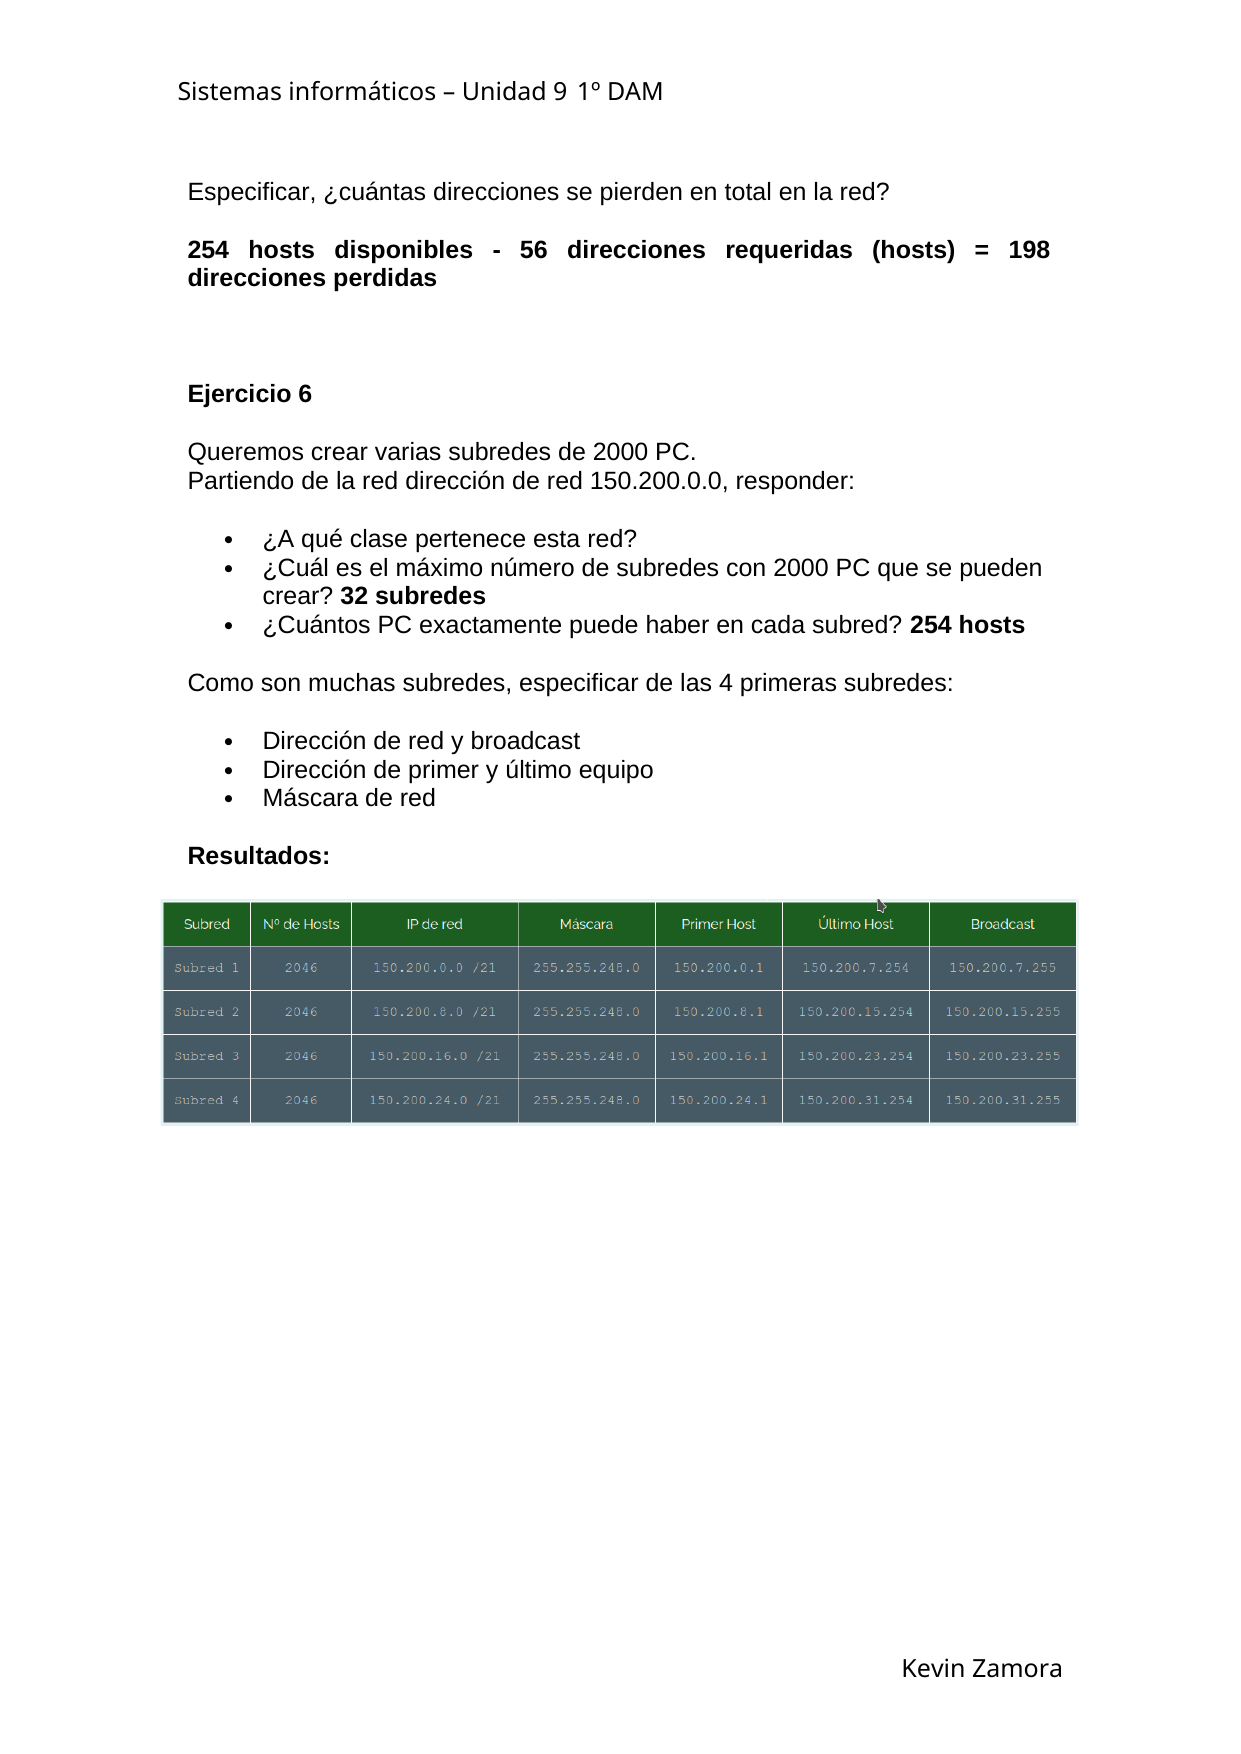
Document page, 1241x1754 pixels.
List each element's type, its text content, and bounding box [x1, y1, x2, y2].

table_cell EJERCICIOS: Esquema para los ejercicios 1 y 2 Ejercicio 1 En base al siguiente esquema de red, reconoce los dispositivos 1 y 2, y rellena la tabla con los datos pedidos. Ejercicio 2 Con respecto al anterior esquema, contestar: ¿Qué topología de conexión tenemos en el esquema si tomamos como referencia el Dispositivo 2? En forma de arbol ¿Qué tipo de cable usarías para conectar los dispositivos y los ordenadores con el Dispositivo 2? Cable de pares trenzados ¿Qué conectores usarías y con qué estándar de conexión? Usaría el conector RJ-45 y, de forma teorica, aplicaría la terminación T568A, debido a que actualmente todxs trabajamos con velocidades de transmisión superiores a 100 Mbps; el código de colores de esta es: blanco-verde, verde, blanco-naranja, azul, blanco-azul, naranja, blanco-marrón, marrón. Por otro lado y de cara a una aplicación más práctica, aplicaría preferentemente la versión B de la misma norma (T568B) debido principalmente a que hace muchos años que conozco y recuerdo su código de colores: blanco-naranja, naranja, blanco-verde, azul, blanco-azul, verde, blanco-marrón, marrón. Ambos códigos de colores se pueden usar indistíntamente, siempre que se utilice el mismo código para ambos/as extremos/terminaciones. Ejercicio 3 Rellenar si se necesita cable directo o cruzado (desde el punto de vista teórico) para unir los 2 elementos indicados en cada fila: Ejercicio 4 Averiguar la dirección física (dirección MAC) y la dirección lógica (dirección IP) de tu tarjeta de red, en una máquina windows y en una maquina Linux. Los comandos a utilizar son: En Linux: ifconfig En Windows: ipconfig /all Ejecútalos en tu máquina anfitrión y en una virtual del sistema operativo contrario. Copiar y pegar ambas capturas, y rellenar: Observaciones: - Buscar en las capturas solo conexiones ethernet e inalámbricas. Aparecen conexiones distintas como lo (que es el loopback de la red) - Que aparezcan tarjeta ethernet y/o inalámbrica en tu sistema anfitrión, dependerá de las conexiones que tengas en tu PC. - En la máquina virtual tendrás una tarjeta ethernet que incorpora el propio VirtualBox. Host: Guest: Ejercicio 5 Dividir la dirección de red 200.200.10.0/24 en las siguientes subredes: 3 redes de 50 ordenadores. Calculamos el número de bits de host necesarios 2n − 2 ≥ H ( donde n es el número de bits y H es el número de host de la subred ) 26 – 2 = 62 ≥ 50 → n = 6 El resultado anterior indica que para la red de 50 hosts necesitamos al menos 6 bits y que habrá en total 62 hosts disponibles. Calculamos el número de bits de subred R = (32 – p) – n (Donde 32 es el número de bits de una dirección IP binaria, p es el prefijo de la red (en este ejemplo: 24) y n es el número de bits de la parte de host, calculados en el paso anterior.) R = (32 - 24) – 6 = 2 Eto significa que debemos tomar prestado 2 bits a la parte de host para obtener una subred de 62 hosts. Calculamos la nueva máscara de subred El nuevo prefijo de red se obtine sumándole R al prefijo original, por lo que el nuevo prefijo es: p = 24 + 2 = 26 Teniendo eso en cuenta la nueva máscara se obtiene de la siguiente manera 11111111.11111111.11111111.11000000 Los bits en verde respresentan la parte de red, los rojos la parte de subred y los bits azul a la parte de host convirtiendo a decimal la máscara anterior resulta: 255.255.255.192 Calcular el salto de red El salto de red es la diferencia entre dos direcciones de red consecutivas y se calcula como la diferencia de 256 y el último octeto no nulo de la máscara, en este caso tenemos que: S = 256 − 192 = 64 Este valor se utilizará en el siguiente paso para conocer la siguiente dirección de red Calcular los parámetros de la red La dirección de la primera subred siempre será igual a la dirección de red original por lo es: 200.200.10.0 La direción del primer host se obtiene sumando 1 a la dirección de red: 200.200.10.1 La dirección del último host se obtiene sumando a la dirección de red el número de host de la subred: 200.200.10.62 La dirección de broadcast se obtiene sumando 1 a la dirección del último host 200.200.10.63 La dirección de la siguiente subred se puede calcular bien sumando 1 a la dirección de broadcast o bien sumando a la dirección de red el salto de red: 200.200.10.64 El resumen de los parámetros de la subred se muestra en la siguiente tabla: Calculamos el resto de subredes El resto de subredes se calcula siguiendo los mismos pasos vistos anteriormente, por ejemplo para la segunda subred La dirección de red se obtiene de la subred anterior: 200.200.10.64 A partir de aquí se sigues los mismos pasos Se calcula el número de bits de la parte de host 26 − 2 = 62 ≥ 50 ⟹ n = 6 Calculamos el número de bits de subred R = (32 − 24) − 6 = 2 Calculamos la nueva máscara p = 24 + 2 = 26 255.255.255.192 Por último calculamos el salto de red S = 256 − 192 = 64 El resto de parámetros se calculan exactamente igual a como ya se izo en el punto 5 4 redes de 12 ordenadores. Para cada subred, especificar: Pasos privios: Para determinar el número de bits de la parte de host se usa la fórmula 2 n − 2 ≥ H donde n es el número de bits y H es el número de host de la subred, en este caso: 2 4 − 2 = 14 ≥ 12 ⟹ n = 4 El resultado anterior indica que para la red de 12 hosts necesitamos al menos 4 bits y que habrá en total 14 hosts disponibles Para calcular el número de bits de la subred podemos utilizar la siguiente expresión R = (32 − p) − n Donde 32 es el número de bits de una dirección IP binaria, p es el prefijo de la red en nuestro ejemplo 24 y n es el número de bits de la parte de host calculado en el paso anterior. Teniendo eso en cuenta resulta: R = (32 − 24) − 4 = 4 Esto significa que debemos tomar prestado 4 bits a la parte de host para obtener una subred de 14 hosts El nuevo prefijo de red se obtine sumándole R al prefijo original, por lo que el nuevo prefijo es: p = 24 + 4 = 28 Teniendo eso en cuenta la nueva máscara se obtiene de la siguiente manera 11111111.11111111.11111111.11110000 Los bits en verde respresentan la parte de red, los rojos la parte de subred y los bits azul a la parte de host convirtiendo a decimal la máscara anterior resulta 255.255.255.240 El salto de red es la diferencia entre dos direcciones de red consecutivas y se calcula como la diferencia de 256 y el último octeto no nulo de la máscara, en este caso tenemos que: S = 256 − 240 = 16 Este valor se utilizará en el siguiente paso para conocer la siguiente dirección de red Resolución del ejercicio: La dirección de la primera subred siempre será igual a la dirección de red original por lo es: 200.200.10.0 La direción del primer host se obtiene sumando 1 a la dirección de red: 200.200.10.1 La dirección del último host se obtiene sumando a la dirección de red el número de host de la subred: 200.200.10.14 La dirección de broadcast se obtiene sumando 1 a la dirección del último host 200.200.10.15 La dirección de la siguiente subred se puede calcular bien sumando 1 a la dirección de broadcast o bien sumando a la dirección de red el salto de red: 200.200.10.16 Dirección de red y dirección de broadcast Dirección del primer equipo y último equipo Máscara de red Los datos requeridos en las lineas anteriores, o casi todos, varian según la subred de la que se trate y por ende, se adjunta una tabla explicativa con todas las direcciones requeridas. Especificar, ¿cuántas direcciones se pierden en total en la red? 254 hosts disponibles - 56 direcciones requeridas (hosts) = 198 direcciones perdidas Ejercicio 6 Queremos crear varias subredes de 2000 PC. Partiendo de la red dirección de red 150.200.0.0, responder: ¿A qué clase pertenece esta red? ¿Cuál es el máximo número de subredes con 2000 PC que se pueden crear? 32 subredes ¿Cuántos PC exactamente puede haber en cada subred? 254 hosts Como son muchas subredes, especificar de las 4 primeras subredes: Dirección de red y broadcast Dirección de primer y último equipo Máscara de red Resultados: [177, 148, 1063, 899]
table_cell [165, 1126, 177, 1213]
table_cell [165, 148, 177, 899]
picture [160, 899, 1079, 1126]
